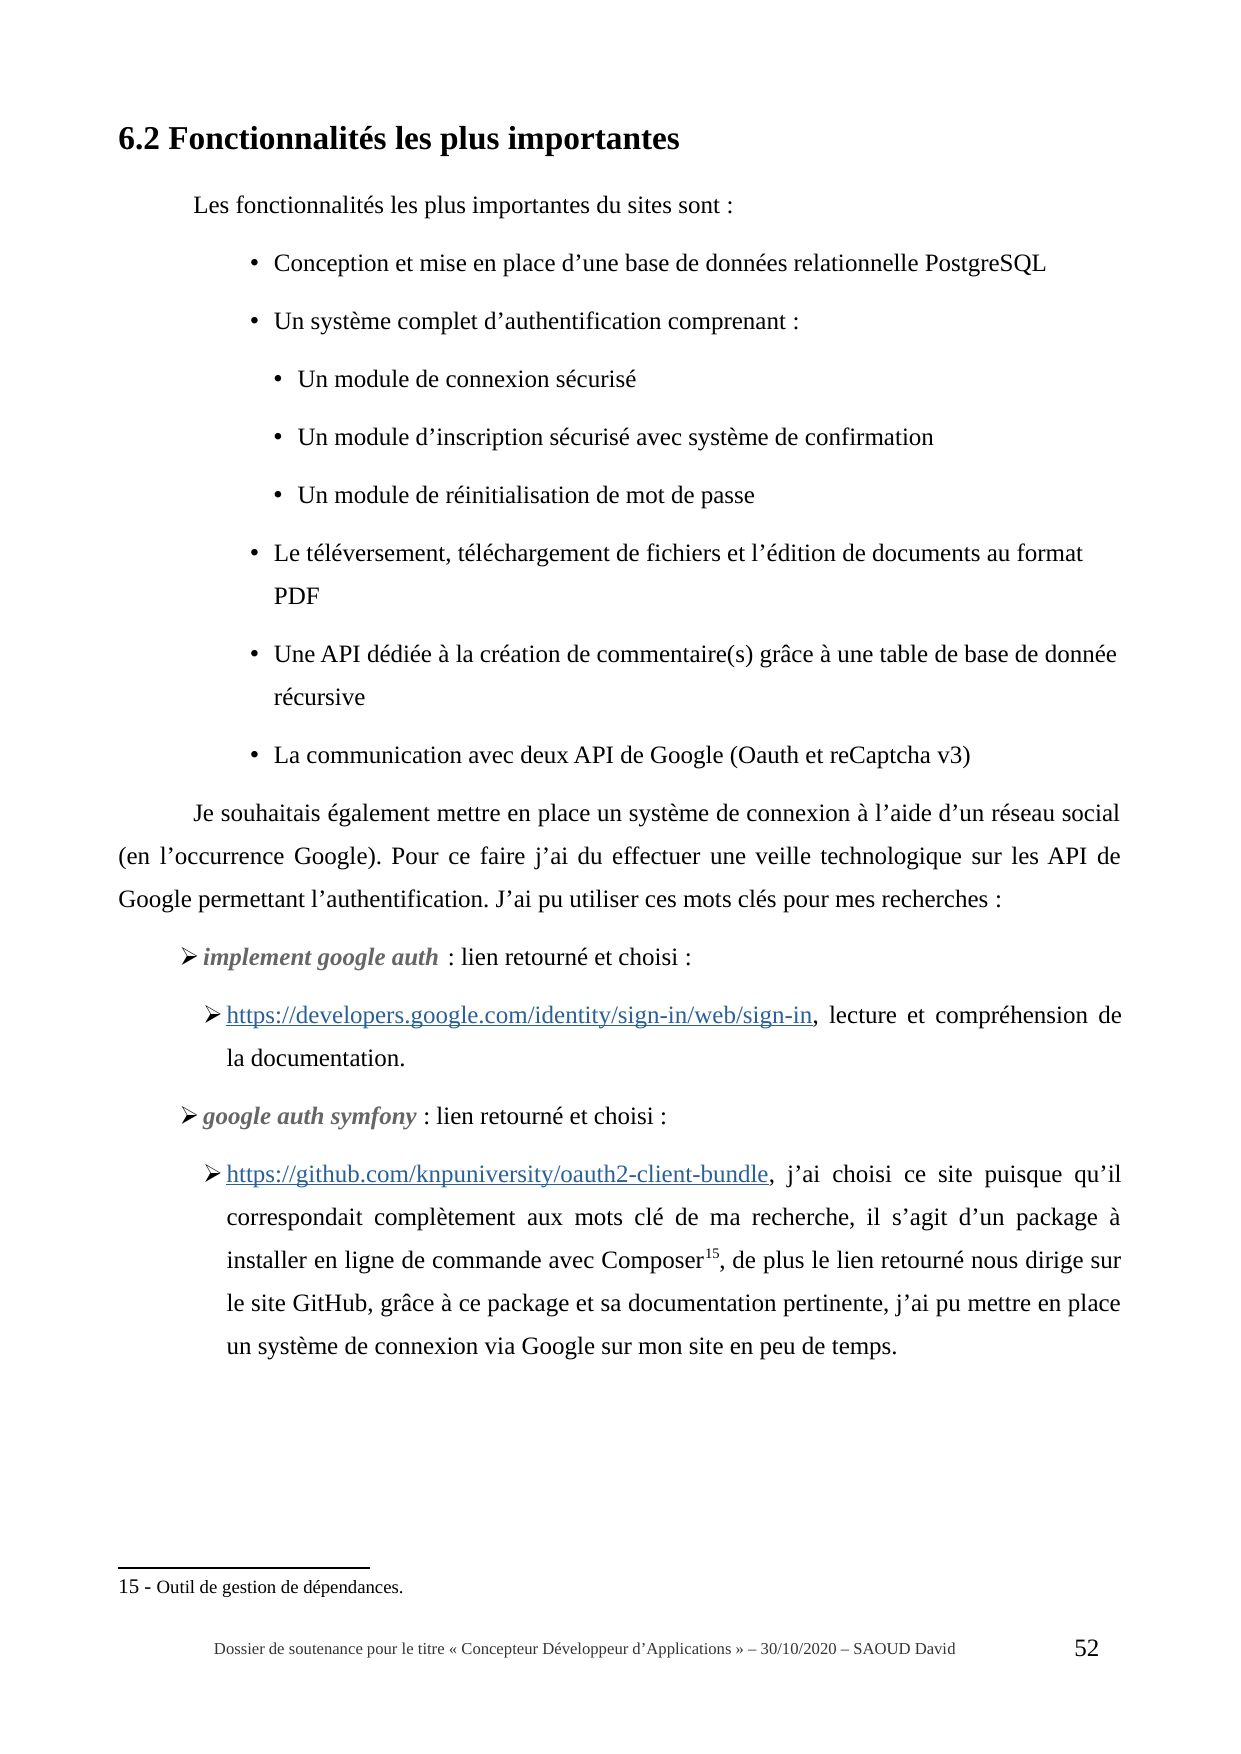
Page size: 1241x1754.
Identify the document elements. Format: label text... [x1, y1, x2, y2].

list https://developers.google.com/identity/sign-in/web/sign-in, lecture et compréhension de la documentation. [203, 1000, 1122, 1072]
text Je souhaitais également mettre en place un système de connexion à l’aide d’un réseau social (en l’occurrence Google). Pour ce faire j’ai du effectuer une veille technologique sur les API de Google permettant l’authentification. J’ai pu utiliser ces mots clés pour mes recherches : [118, 798, 1122, 913]
list Conception et mise en place d’une base de données relationnelle PostgreSQL [250, 248, 1122, 277]
list Le téléversement, téléchargement de fichiers et l’édition de documents au format PDF [250, 538, 1122, 610]
list Une API dédiée à la création de commentaire(s) grâce à une table de base de donnée récursive [250, 639, 1122, 711]
list Un module de connexion sécurisé [274, 364, 1122, 393]
list Un module de réinitialisation de mot de passe [274, 480, 1122, 509]
list Un système complet d’authentification comprenant : [250, 306, 1122, 335]
subtitle 6.2 Fonctionnalités les plus importantes [118, 118, 1122, 156]
list - Outil de gestion de dépendances. [118, 1574, 1122, 1598]
list Un module d’inscription sécurisé avec système de confirmation [274, 422, 1122, 451]
list implement google auth : lien retourné et choisi : [179, 942, 1122, 971]
text Les fonctionnalités les plus importantes du sites sont : [118, 190, 1122, 219]
list La communication avec deux API de Google (Oauth et reCaptcha v3) [250, 740, 1122, 769]
list google auth symfony : lien retourné et choisi : [179, 1101, 1122, 1130]
list https://github.com/knpuniversity/oauth2-client-bundle, j’ai choisi ce site puisque qu’il correspondait complètement aux mots clé de ma recherche, il s’agit d’un package à installer en ligne de commande avec Composer, de plus le lien retourné nous dirige sur le site GitHub, grâce à ce package et sa documentation pertinente, j’ai pu mettre en place un système de connexion via Google sur mon site en peu de temps. [203, 1159, 1122, 1360]
